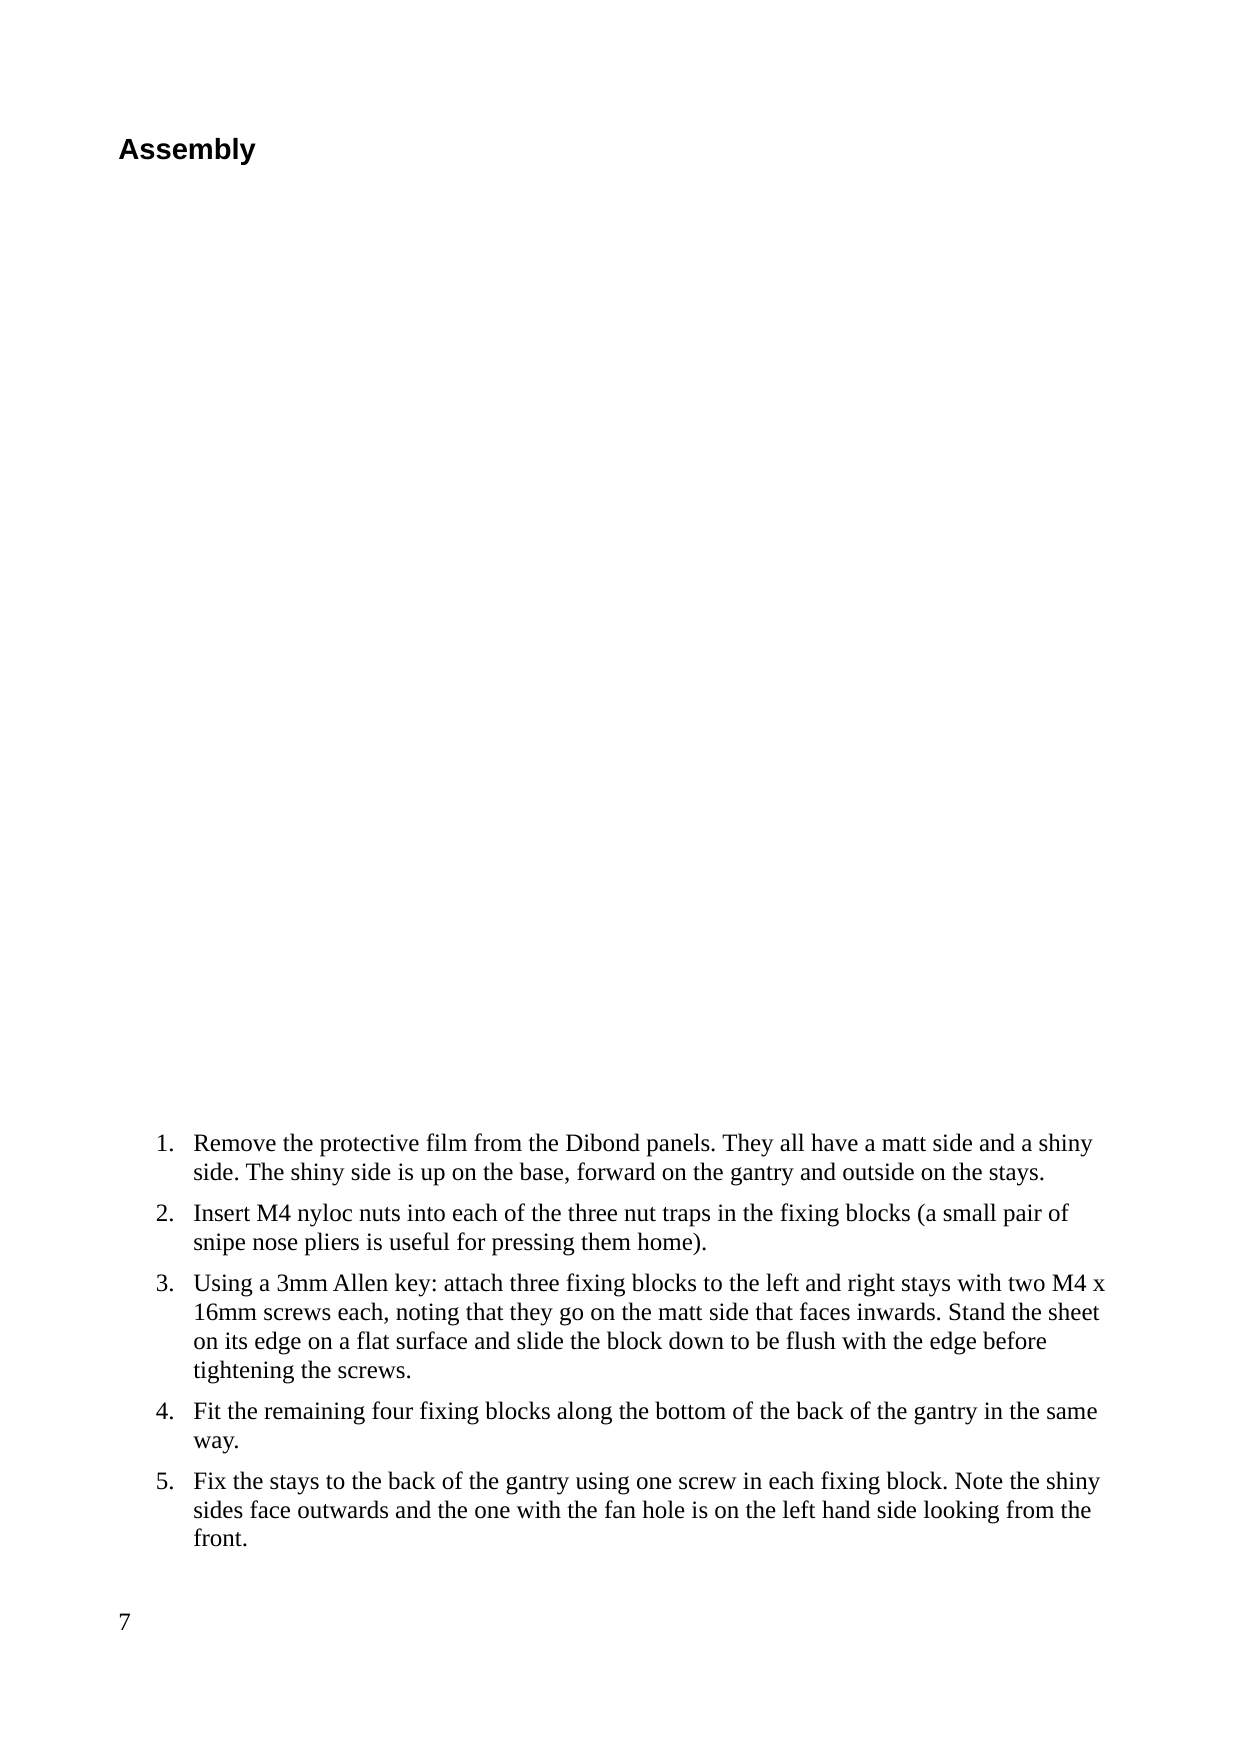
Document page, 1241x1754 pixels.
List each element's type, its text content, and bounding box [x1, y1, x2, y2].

list Remove the protective film from the Dibond panels. They all have a matt side and a shiny side. The shiny side is up on the base, forward on the gantry and outside on the stays. [156, 1128, 1122, 1186]
list Fix the stays to the back of the gantry using one screw in each fixing block. Note the shiny sides face outwards and the one with the fan hole is on the left hand side looking from the front. [156, 1466, 1122, 1552]
subtitle Assembly [118, 132, 1122, 165]
list Using a 3mm Allen key: attach three fixing blocks to the left and right stays with two M4 x 16mm screws each, noting that they go on the matt side that faces inwards. Stand the sheet on its edge on a flat surface and slide the block down to be flush with the edge before tightening the screws. [156, 1268, 1122, 1383]
list Fit the remaining four fixing blocks along the bottom of the back of the gantry in the same way. [156, 1396, 1122, 1453]
list Insert M4 nyloc nuts into each of the three nut traps in the fixing blocks (a small pair of snipe nose pliers is useful for pressing them home). [156, 1198, 1122, 1256]
